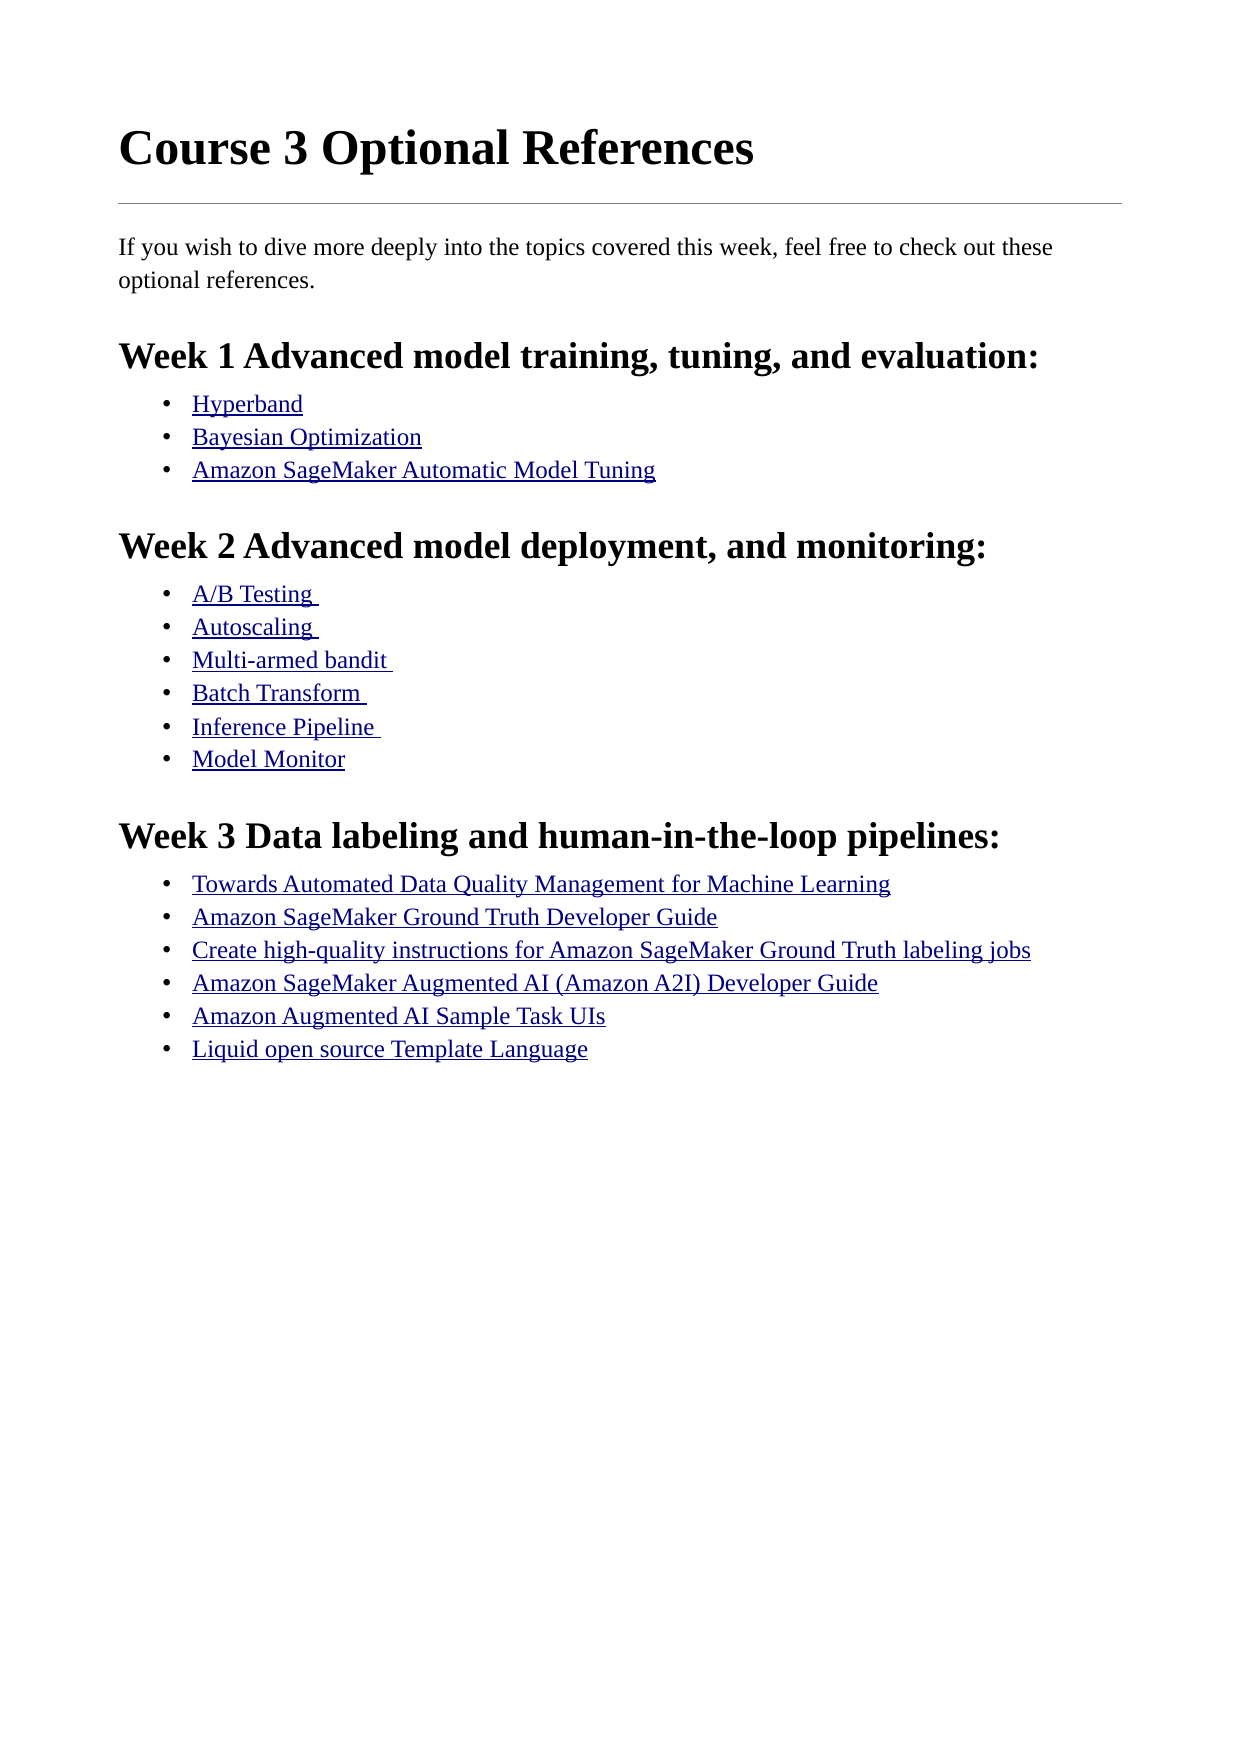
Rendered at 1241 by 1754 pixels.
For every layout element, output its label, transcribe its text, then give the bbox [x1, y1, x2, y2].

subtitle Week 3 Data labeling and human-in-the-loop pipelines: [118, 813, 1122, 856]
list Hyperband [162, 389, 1122, 418]
list Amazon SageMaker Automatic Model Tuning [162, 455, 1122, 484]
list Model Monitor [162, 744, 1122, 773]
list Autoscaling [162, 612, 1122, 641]
subtitle Week 1 Advanced model training, tuning, and evaluation: [118, 334, 1122, 377]
list Create high-quality instructions for Amazon SageMaker Ground Truth labeling jobs [162, 935, 1122, 963]
subtitle Course 3 Optional References [118, 118, 1122, 176]
list Liquid open source Template Language [162, 1034, 1122, 1062]
list Towards Automated Data Quality Management for Machine Learning [162, 869, 1122, 897]
list Inference Pipeline [162, 712, 1122, 740]
list A/B Testing [162, 579, 1122, 608]
list Amazon SageMaker Augmented AI (Amazon A2I) Developer Guide [162, 968, 1122, 996]
text If you wish to dive more deeply into the topics covered this week, feel free to check out these optional references. [118, 232, 1122, 294]
list Bayesian Optimization [162, 422, 1122, 451]
list Multi-armed bandit [162, 646, 1122, 674]
subtitle Week 2 Advanced model deployment, and monitoring: [118, 524, 1122, 567]
list Amazon SageMaker Ground Truth Developer Guide [162, 902, 1122, 930]
list Amazon Augmented AI Sample Task UIs [162, 1001, 1122, 1029]
list Batch Transform [162, 678, 1122, 707]
